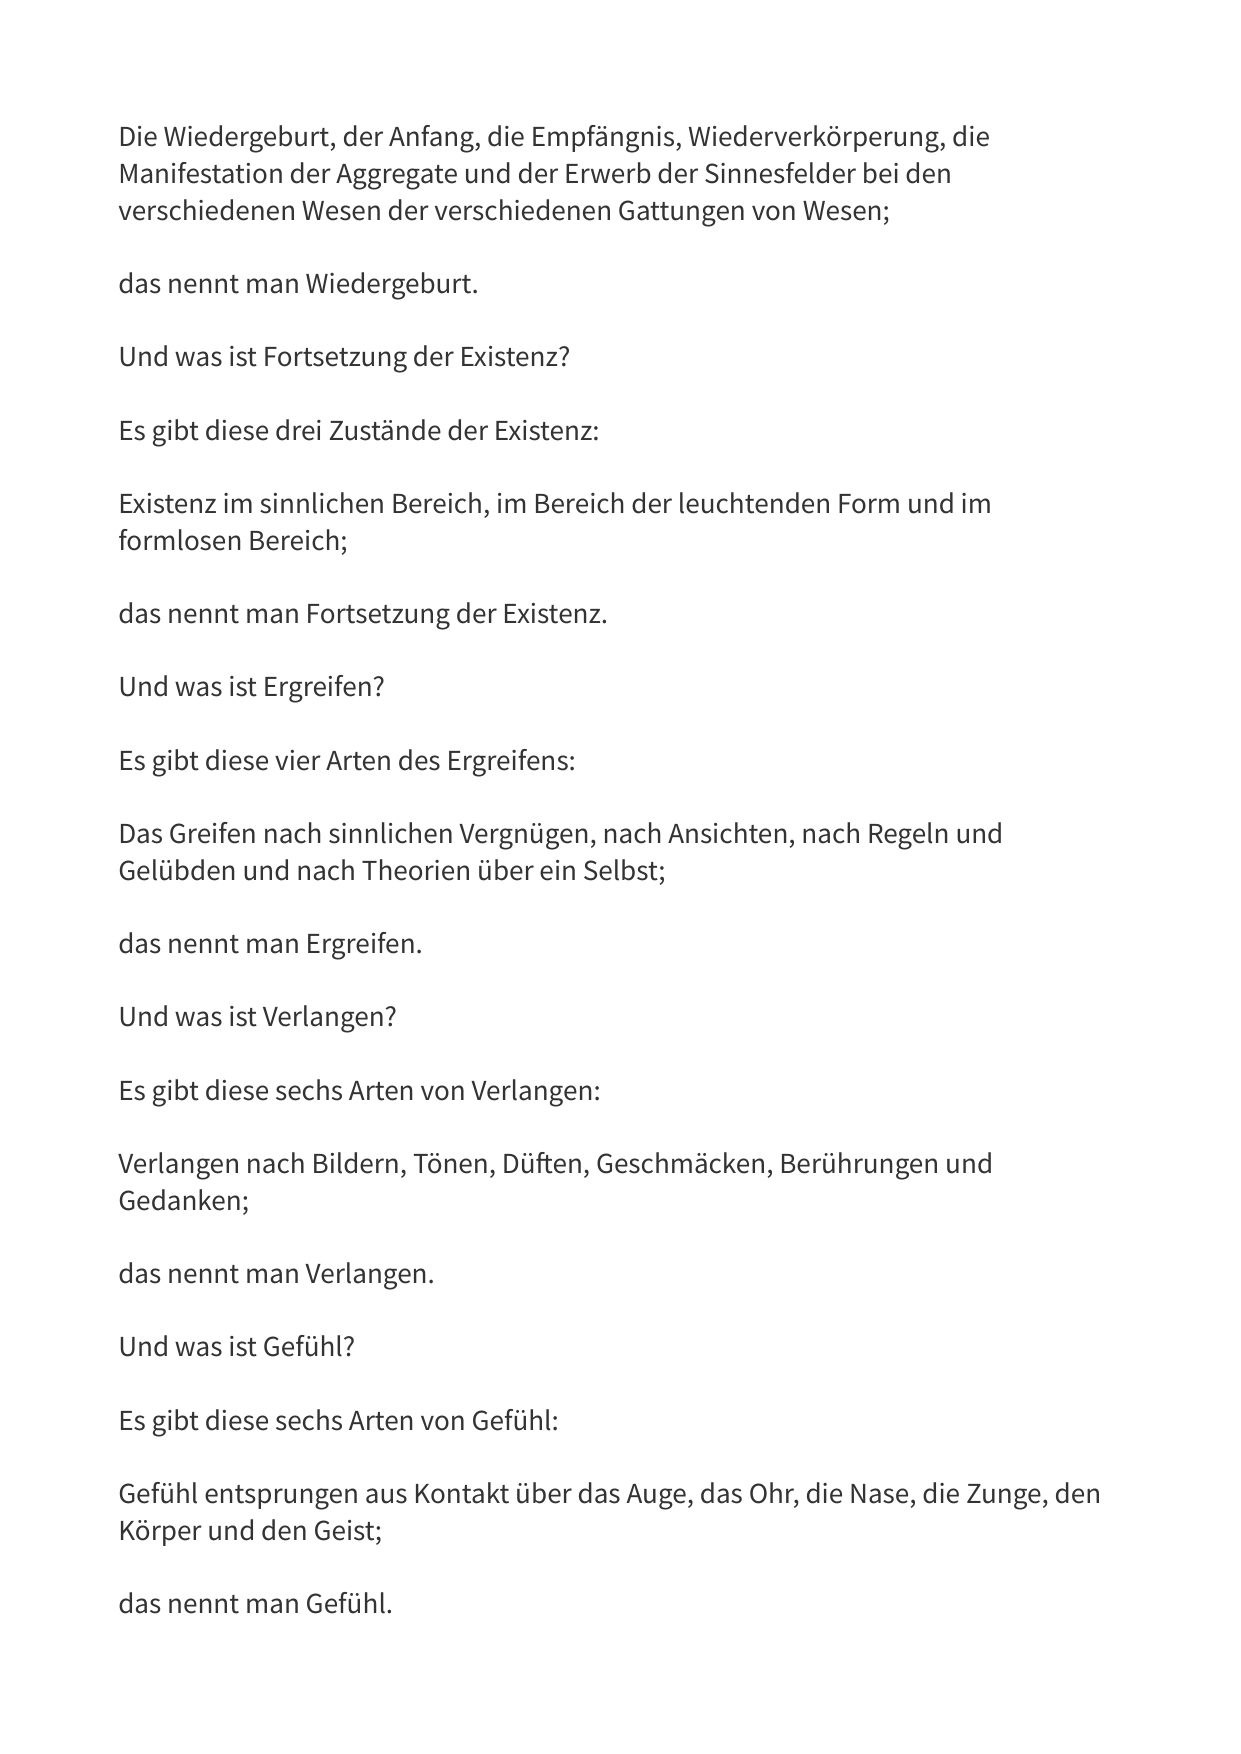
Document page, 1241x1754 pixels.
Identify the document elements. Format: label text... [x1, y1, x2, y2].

text das nennt man Gefühl. [118, 1585, 1122, 1621]
text Es gibt diese sechs Arten von Gefühl: [118, 1401, 1122, 1438]
text Es gibt diese drei Zustände der Existenz: [118, 411, 1122, 448]
text das nennt man Wiedergeburt. [118, 265, 1122, 301]
text Es gibt diese sechs Arten von Verlangen: [118, 1071, 1122, 1108]
text Existenz im sinnlichen Bereich, im Bereich der leuchtenden Form und im formlosen Bereich; [118, 485, 1122, 558]
text Und was ist Fortsetzung der Existenz? [118, 338, 1122, 375]
text Es gibt diese vier Arten des Ergreifens: [118, 741, 1122, 778]
text Gefühl entsprungen aus Kontakt über das Auge, das Ohr, die Nase, die Zunge, den Körper und den Geist; [118, 1475, 1122, 1548]
text das nennt man Fortsetzung der Existenz. [118, 595, 1122, 631]
text das nennt man Verlangen. [118, 1255, 1122, 1291]
text Und was ist Ergreifen? [118, 668, 1122, 705]
text Und was ist Verlangen? [118, 998, 1122, 1035]
text Verlangen nach Bildern, Tönen, Düften, Geschmäcken, Berührungen und Gedanken; [118, 1145, 1122, 1218]
text Die Wiedergeburt, der Anfang, die Empfängnis, Wiederverkörperung, die Manifestation der Aggregate und der Erwerb der Sinnesfelder bei den verschiedenen Wesen der verschiedenen Gattungen von Wesen; [118, 118, 1122, 228]
text Das Greifen nach sinnlichen Vergnügen, nach Ansichten, nach Regeln und Gelübden und nach Theorien über ein Selbst; [118, 815, 1122, 888]
text Und was ist Gefühl? [118, 1328, 1122, 1365]
text das nennt man Ergreifen. [118, 925, 1122, 961]
